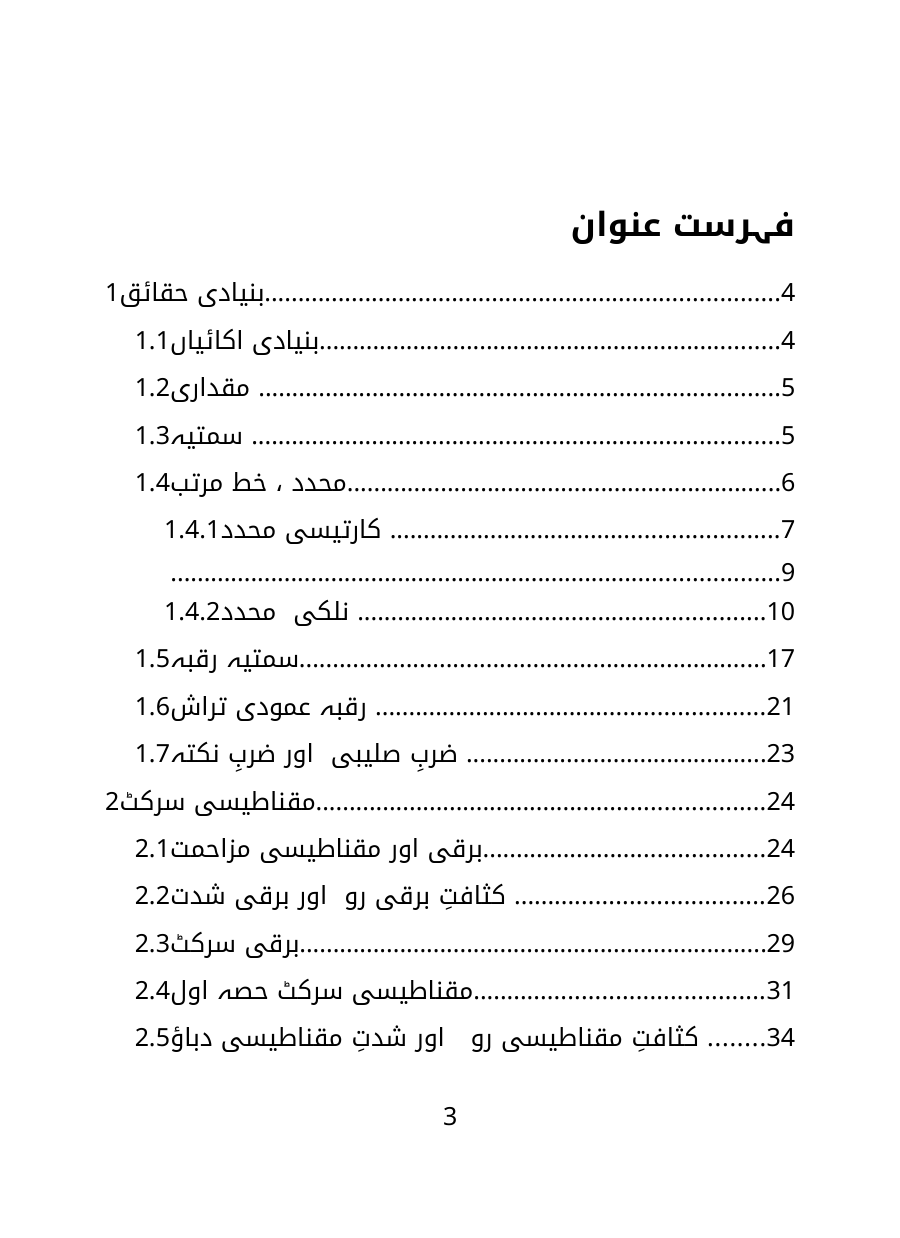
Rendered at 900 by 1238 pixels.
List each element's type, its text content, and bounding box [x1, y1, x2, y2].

subtitle فہرست عنوان [105, 194, 795, 257]
text 2.3برقی سرکٹ 29 [134, 920, 795, 967]
text 1.2مقداری 5 [134, 364, 795, 412]
text 1بنیادی حقائق 4 [105, 270, 795, 317]
text 1.1بنیادی اکائیاں 4 [134, 317, 795, 364]
text 1.3سمتیہ 5 [134, 412, 795, 459]
text 1.4.1کارتیسی محدد 7 [164, 507, 795, 554]
text 1.4محدد ، خط مرتب 6 [134, 459, 795, 507]
text 1.6رقبہ عمودی تراش 21 [134, 683, 795, 730]
text 2.4مقناطیسی سرکٹ حصہ اول 31 [134, 967, 795, 1015]
text 9 [164, 554, 795, 588]
text 2.2کثافتِ برقی رو اور برقی شدت 26 [134, 873, 795, 920]
text 2.1برقی اور مقناطیسی مزاحمت 24 [134, 825, 795, 873]
text 2.5کثافتِ مقناطیسی رو اور شدتِ مقناطیسی دباؤ 34 [134, 1015, 795, 1062]
text 2مقناطیسی سرکٹ 24 [105, 778, 795, 825]
text 1.5سمتیہ رقبہ 17 [134, 636, 795, 683]
text 1.7ضربِ صلیبی اور ضربِ نکتہ 23 [134, 730, 795, 778]
text 1.4.2نلکی محدد 10 [164, 588, 795, 636]
